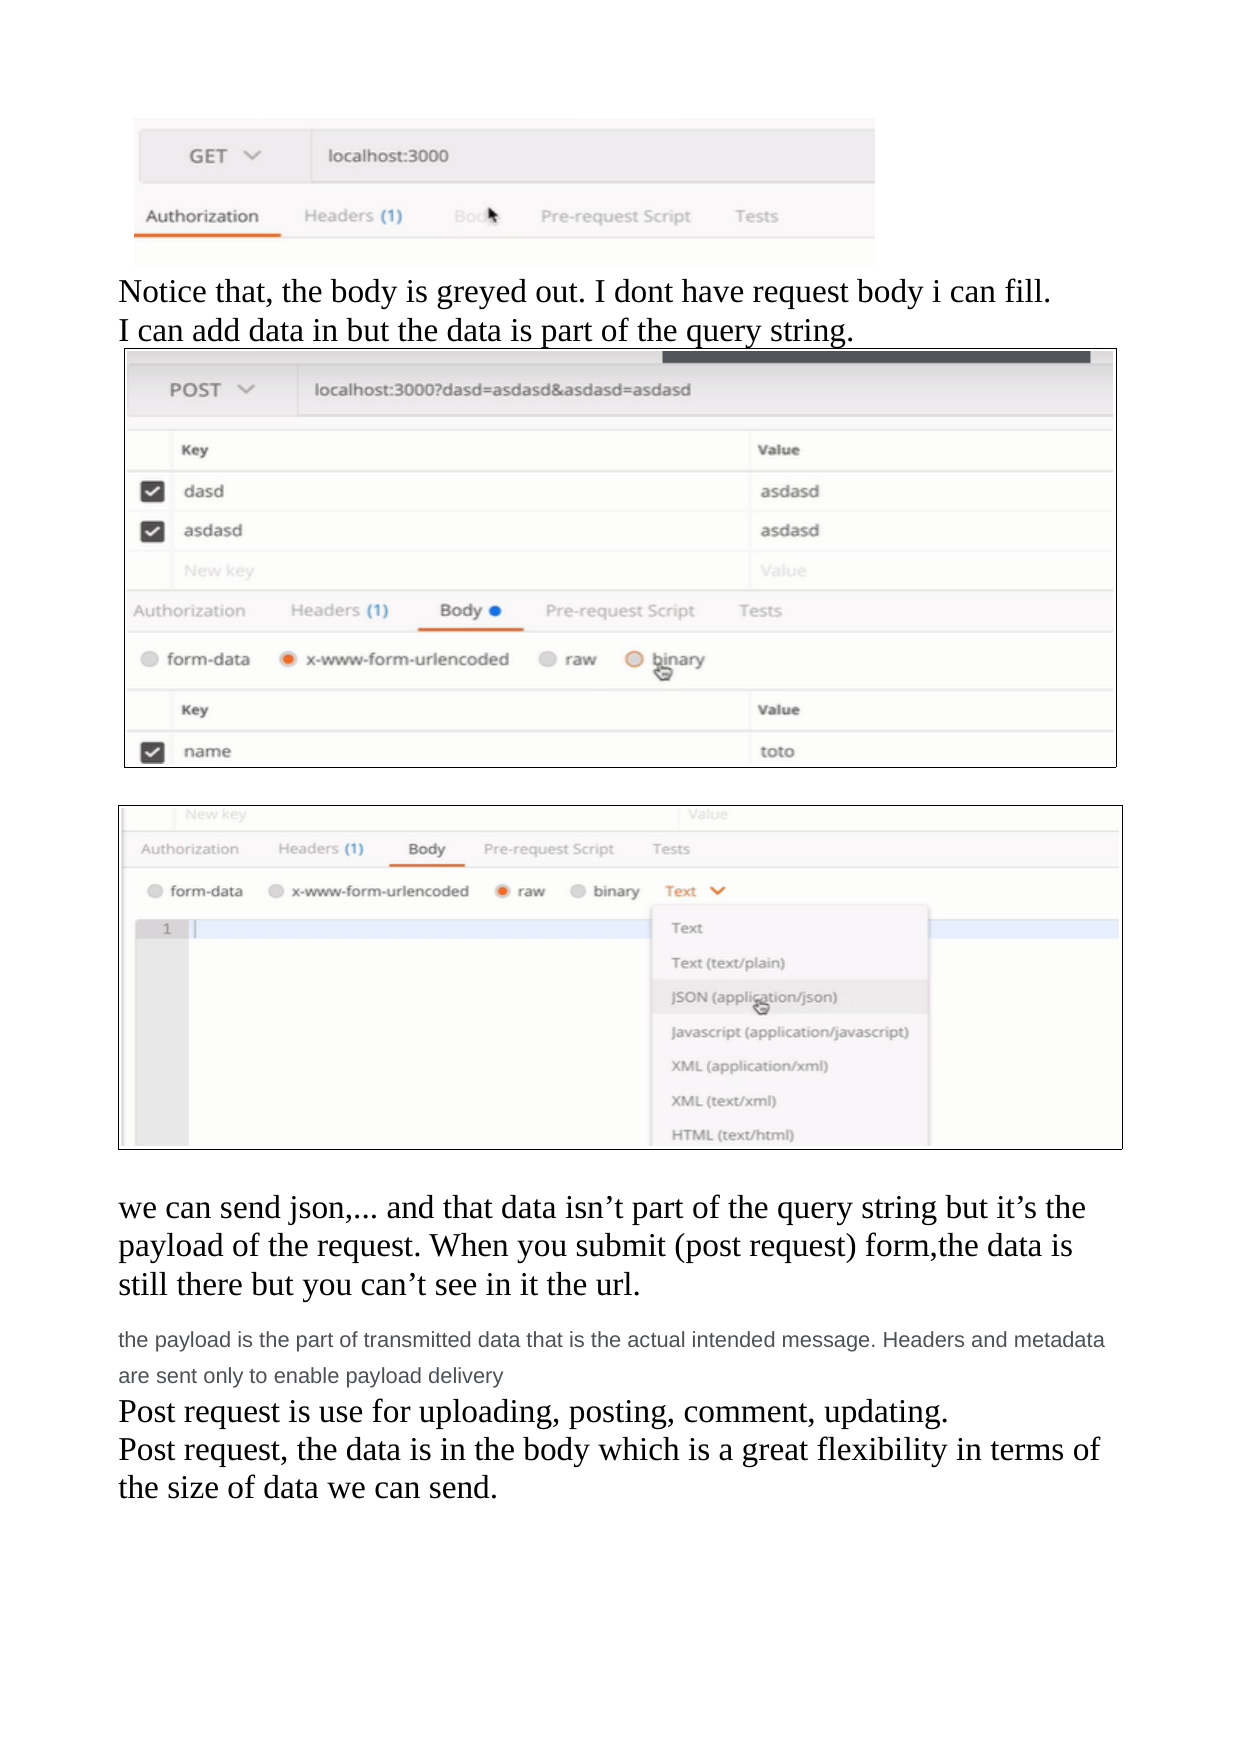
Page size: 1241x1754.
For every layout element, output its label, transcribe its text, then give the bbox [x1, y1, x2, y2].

text the payload is the part of transmitted data that is the actual intended message. Headers and metadata are sent only to enable payload delivery [118, 1327, 1122, 1391]
picture [134, 118, 875, 267]
text Post request is use for uploading, posting, comment, updating. [118, 1391, 1122, 1429]
picture [127, 351, 1114, 764]
text we can send json,... and that data isn’t part of the query string but it’s the payload of the request. When you submit (post request) form,the data is still there but you can’t see in it the url. [118, 1187, 1122, 1302]
text Notice that, the body is greyed out. I dont have request body i can fill. [118, 271, 1122, 310]
text I can add data in but the data is part of the query string. [118, 310, 1122, 348]
picture [121, 808, 1119, 1146]
text Post request, the data is in the body which is a great flexibility in terms of the size of data we can send. [118, 1429, 1122, 1506]
